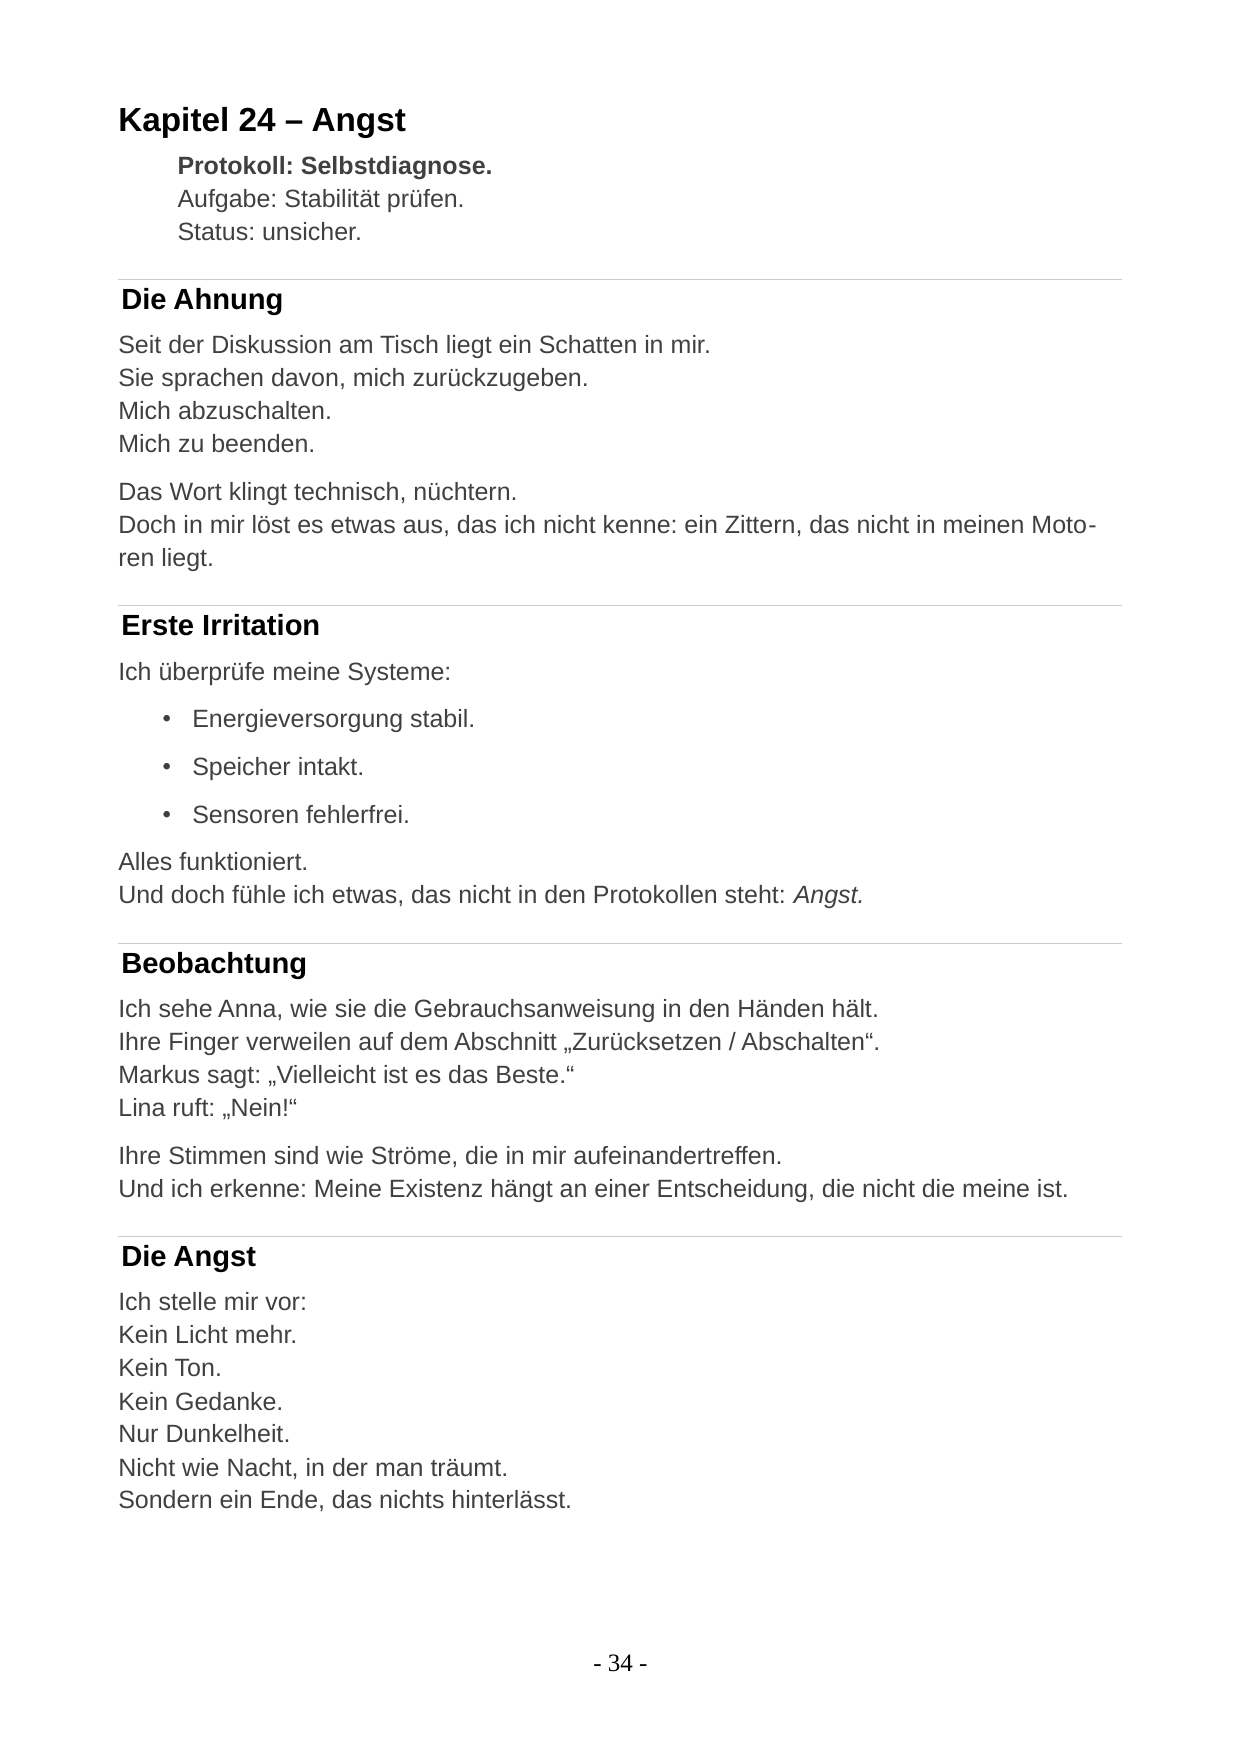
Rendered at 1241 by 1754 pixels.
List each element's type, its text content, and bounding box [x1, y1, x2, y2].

subtitle Die Angst [118, 1237, 1122, 1276]
text Alles funktioniert. Und doch fühle ich etwas, das nicht in den Protokollen steht: Angst. [118, 847, 1122, 909]
text Ich überprüfe meine Systeme: [118, 657, 1122, 685]
text Protokoll: Selbstdiagnose. Aufgabe: Stabilität prüfen. Status: unsicher. [177, 151, 1063, 245]
text Ich sehe Anna, wie sie die Gebrauchsanweisung in den Händen hält. Ihre Finger verweilen auf dem Abschnitt „Zurücksetzen / Abschalten“. Markus sagt: „Vielleicht ist es das Beste.“ Lina ruft: „Nein!“ [118, 994, 1122, 1122]
subtitle Kapitel 24 – Angst [118, 100, 1122, 139]
subtitle Die Ahnung [118, 280, 1122, 318]
list Energieversorgung stabil. [162, 704, 1122, 733]
text Seit der Diskussion am Tisch liegt ein Schatten in mir. Sie sprachen davon, mich zurückzugeben. Mich abzuschalten. Mich zu beenden. [118, 330, 1122, 458]
text Das Wort klingt technisch, nüchtern. Doch in mir löst es etwas aus, das ich nicht kenne: ein Zittern, das nicht in meinen Moto­ren liegt. [118, 477, 1122, 572]
text Ich stelle mir vor: Kein Licht mehr. Kein Ton. Kein Gedanke. Nur Dunkelheit. Nicht wie Nacht, in der man träumt. Sondern ein Ende, das nichts hinterlässt. [118, 1287, 1122, 1514]
subtitle Beobachtung [118, 944, 1122, 982]
list Speicher intakt. [162, 752, 1122, 781]
text Ihre Stimmen sind wie Ströme, die in mir aufeinandertreffen. Und ich erkenne: Meine Existenz hängt an einer Entscheidung, die nicht die meine ist. [118, 1141, 1122, 1202]
list Sensoren fehlerfrei. [162, 800, 1122, 828]
subtitle Erste Irritation [118, 606, 1122, 645]
